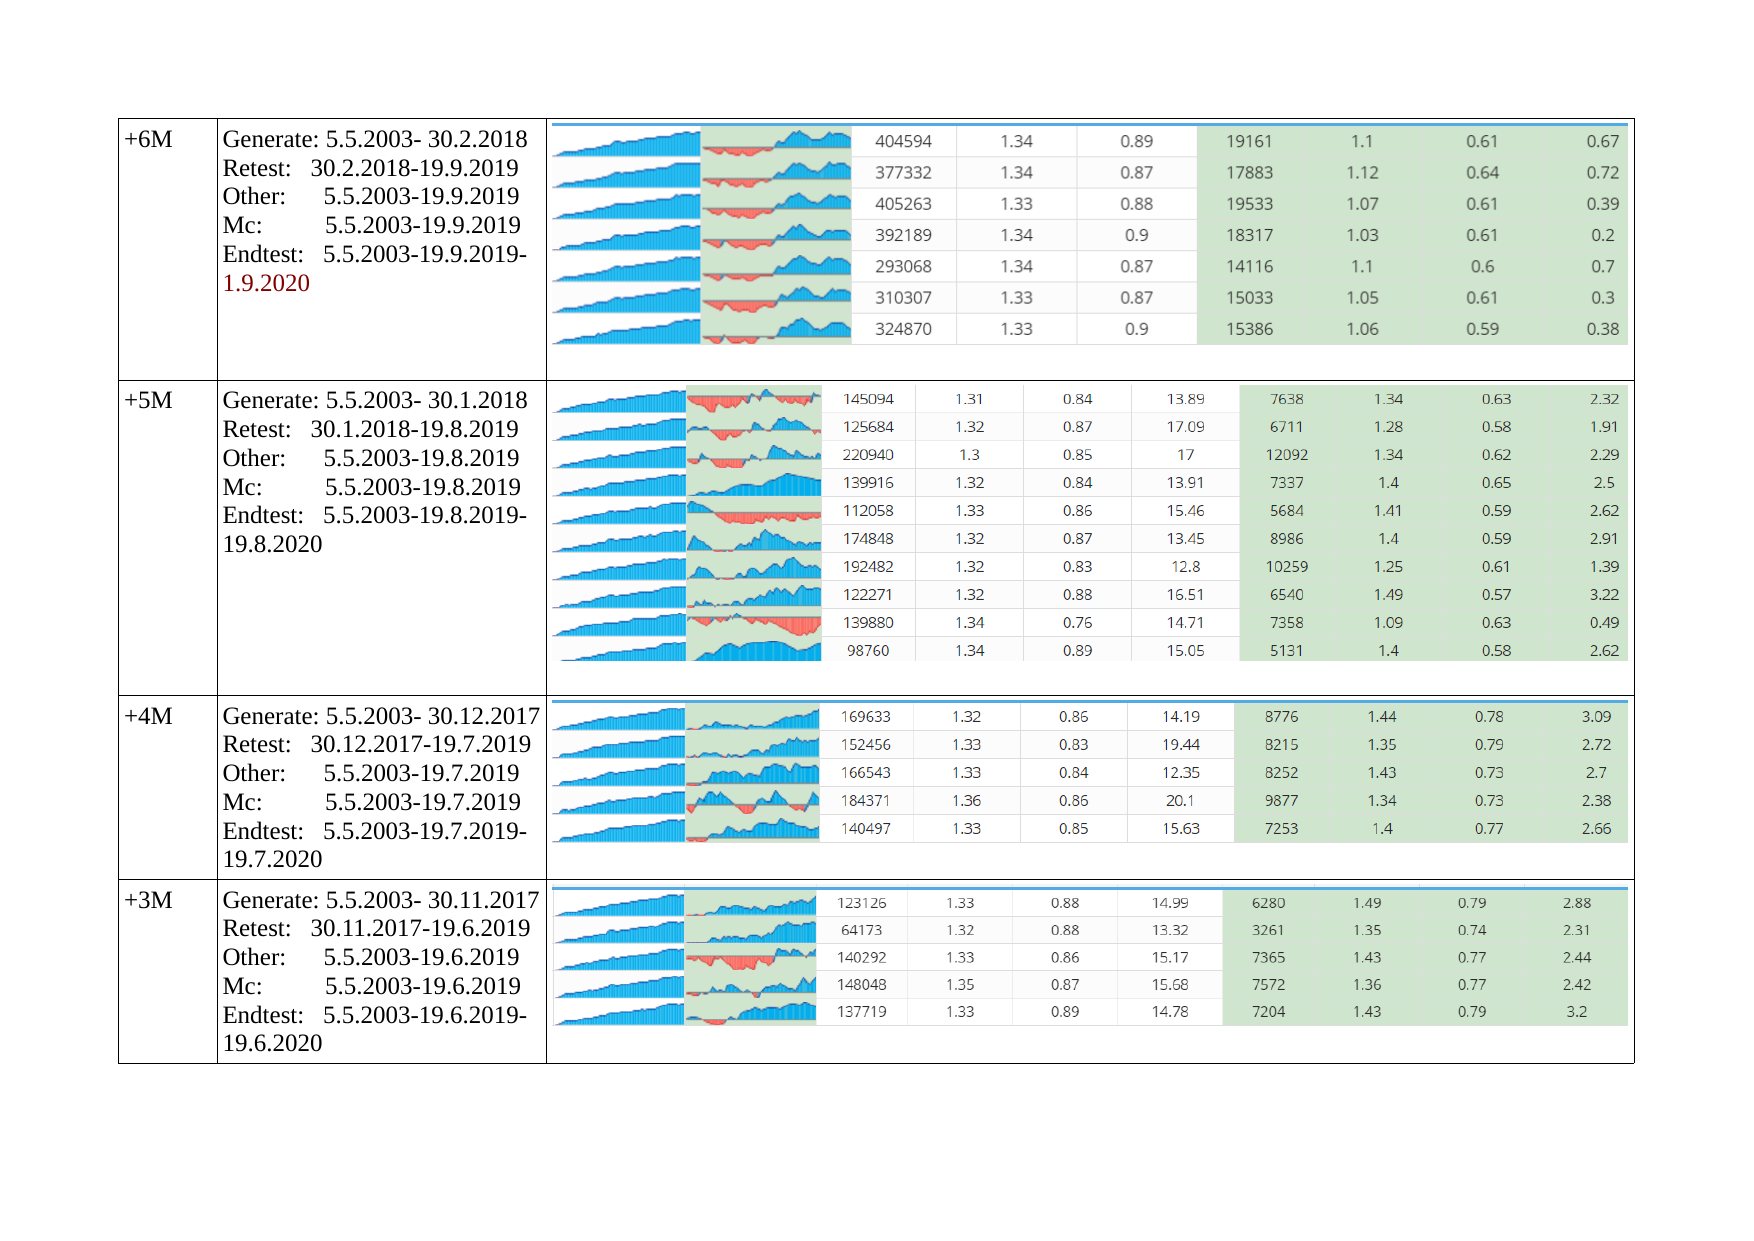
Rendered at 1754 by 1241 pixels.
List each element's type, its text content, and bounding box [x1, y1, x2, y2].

picture [552, 700, 1628, 844]
table_cell [547, 381, 1634, 695]
table_cell +5M [119, 381, 217, 695]
table_cell +4M [119, 696, 217, 879]
table_cell [547, 844, 1634, 879]
table_cell +6M [119, 119, 217, 379]
table_cell Generate: 5.5.2003- 30.11.2017 Retest: 30.11.2017-19.6.2019 Other: 5.5.2003-19.6.2019 Mc: 5.5.2003-19.6.2019 Endtest: 5.5.2003-19.6.2019-19.6.2020 [218, 880, 546, 1063]
table_cell [547, 696, 1634, 843]
table_cell Generate: 5.5.2003- 30.2.2018 Retest: 30.2.2018-19.9.2019 Other: 5.5.2003-19.9.2019 Mc: 5.5.2003-19.9.2019 Endtest: 5.5.2003-19.9.2019-1.9.2020 [218, 119, 546, 379]
picture [552, 385, 1628, 661]
picture [552, 884, 1628, 1027]
picture [552, 123, 1628, 346]
table_cell +3M [119, 880, 217, 1063]
table_cell [547, 119, 1634, 379]
table_cell Generate: 5.5.2003- 30.12.2017 Retest: 30.12.2017-19.7.2019 Other: 5.5.2003-19.7.2019 Mc: 5.5.2003-19.7.2019 Endtest: 5.5.2003-19.7.2019-19.7.2020 [218, 696, 546, 879]
table_cell [547, 880, 1634, 1063]
table_cell Generate: 5.5.2003- 30.1.2018 Retest: 30.1.2018-19.8.2019 Other: 5.5.2003-19.8.2019 Mc: 5.5.2003-19.8.2019 Endtest: 5.5.2003-19.8.2019-19.8.2020 [218, 381, 546, 695]
